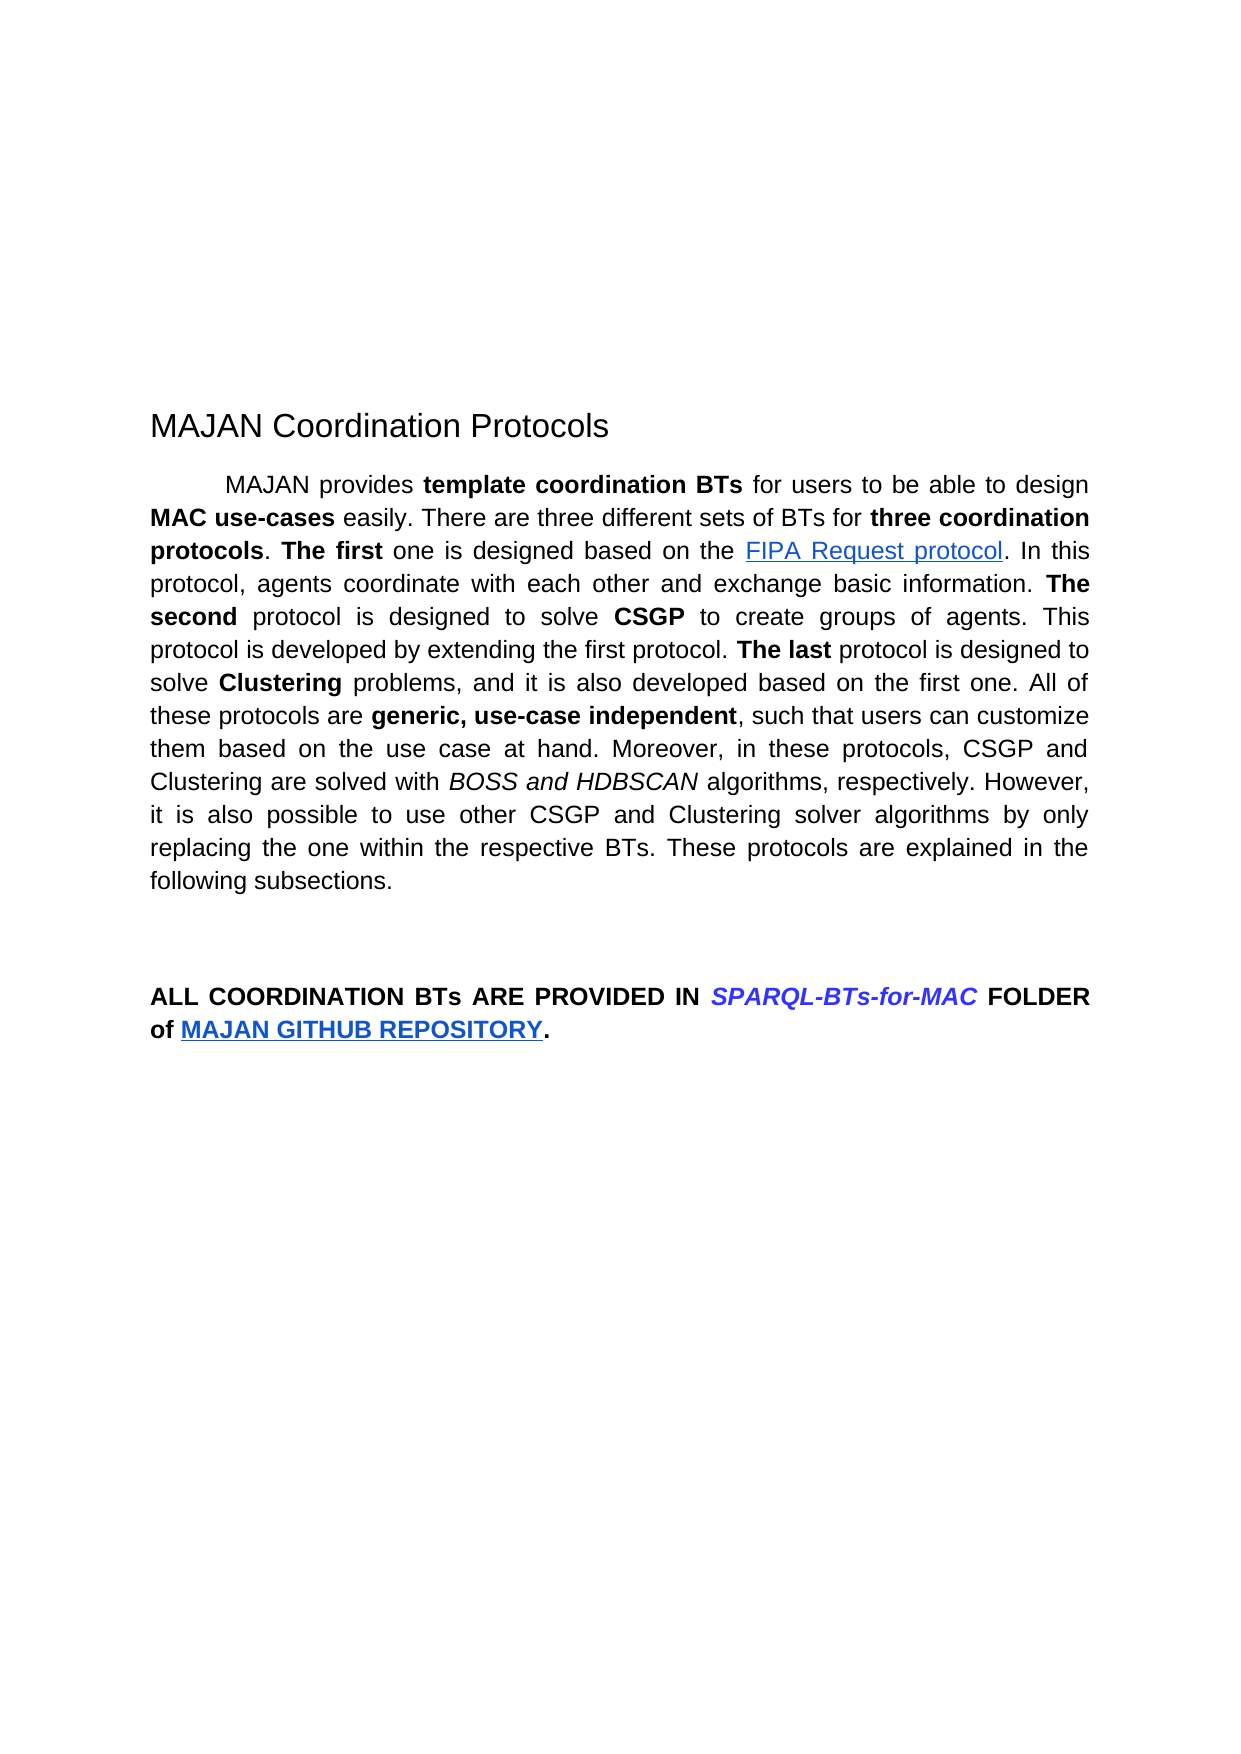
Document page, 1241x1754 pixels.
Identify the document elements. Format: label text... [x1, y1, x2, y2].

text MAJAN provides template coordination BTs for users to be able to design MAC use-cases easily. There are three different sets of BTs for three coordination protocols. The first one is designed based on the FIPA Request protocol. In this protocol, agents coordinate with each other and exchange basic information. The second protocol is designed to solve CSGP to create groups of agents. This protocol is developed by extending the first protocol. The last protocol is designed to solve Clustering problems, and it is also developed based on the first one. All of these protocols are generic, use-case independent, such that users can customize them based on the use case at hand. Moreover, in these protocols, CSGP and Clustering are solved with BOSS and HDBSCAN algorithms, respectively. However, it is also possible to use other CSGP and Clustering solver algorithms by only replacing the one within the respective BTs. These protocols are explained in the following subsections. [150, 470, 1090, 895]
subtitle MAJAN Coordination Protocols [150, 406, 1090, 445]
text ALL COORDINATION BTs ARE PROVIDED IN SPARQL-BTs-for-MAC FOLDER of MAJAN GITHUB REPOSITORY. [150, 982, 1090, 1044]
